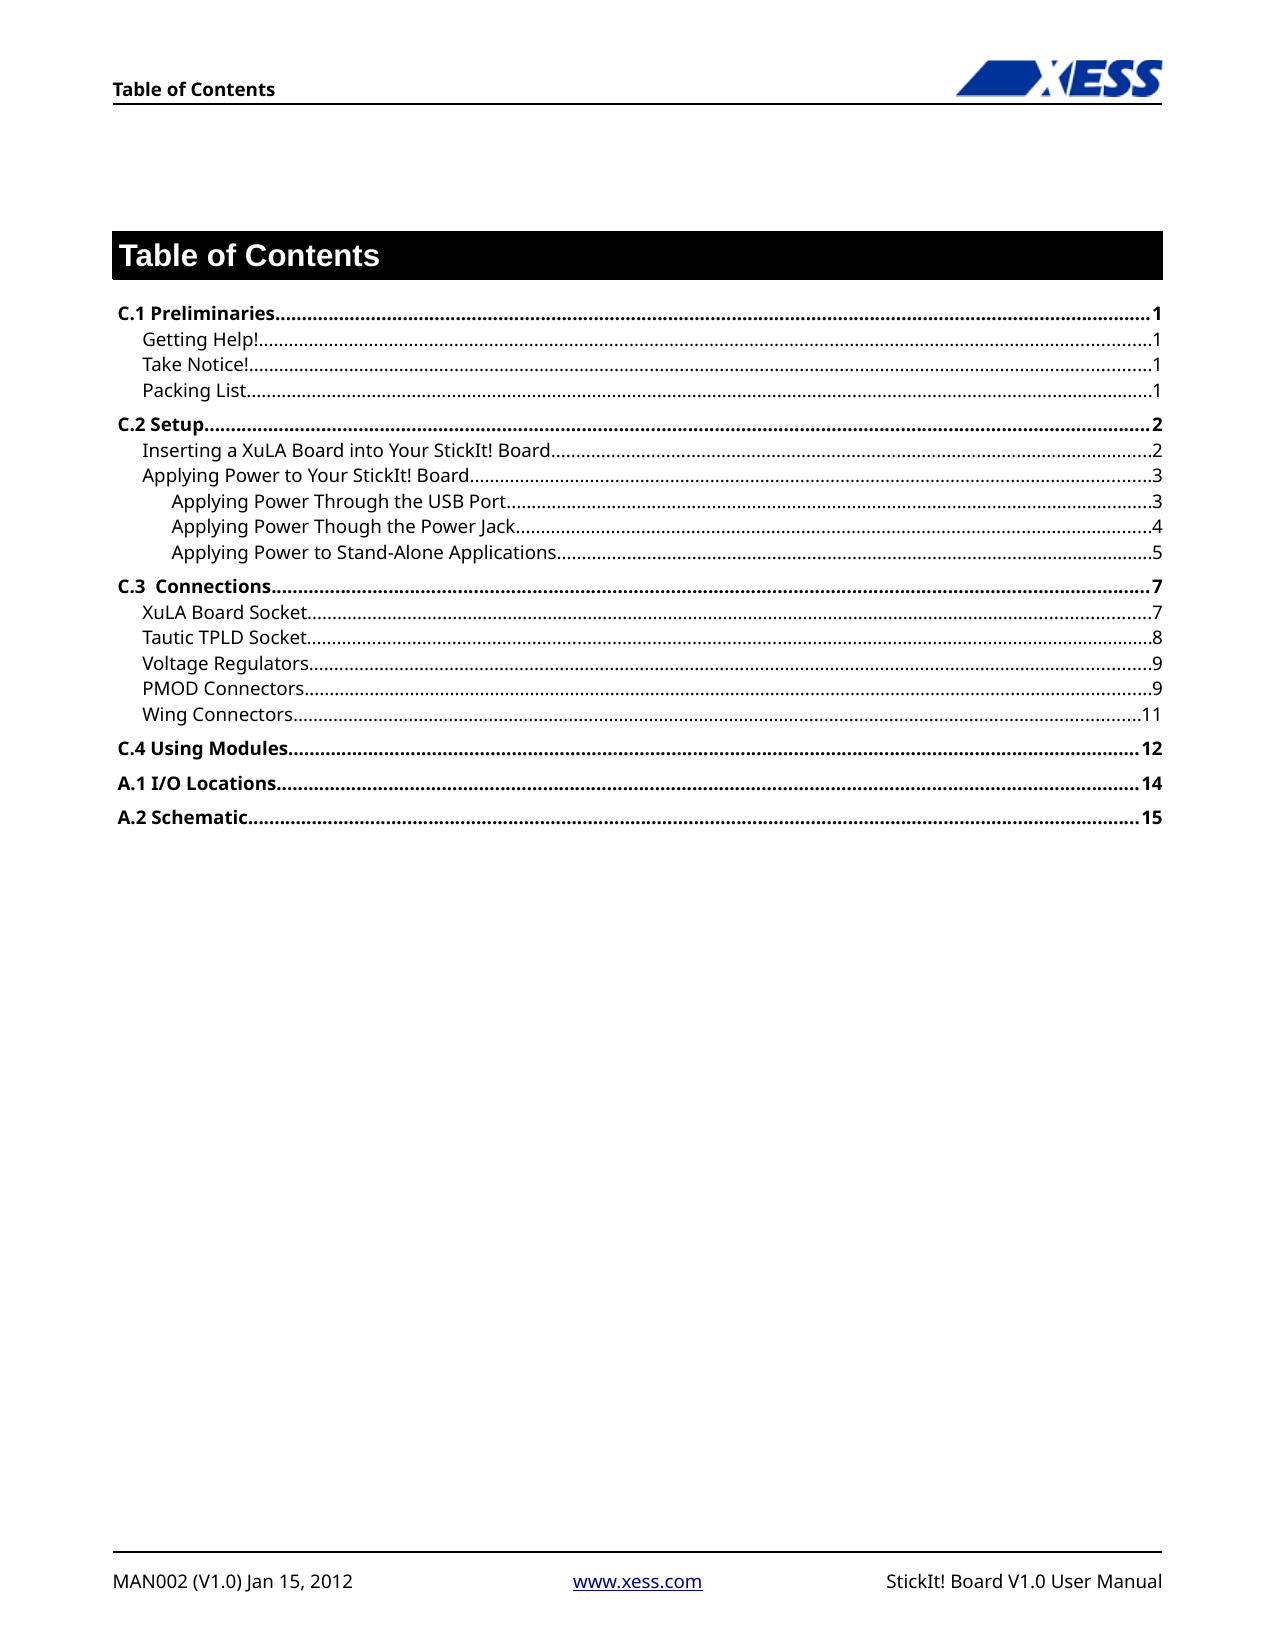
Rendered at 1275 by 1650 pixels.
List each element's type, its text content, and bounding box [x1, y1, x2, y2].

text C.2 Setup 2 [112, 411, 1162, 437]
text Wing Connectors 11 [142, 701, 1162, 727]
text Packing List 1 [142, 377, 1162, 402]
text Inserting a XuLA Board into Your StickIt! Board 2 [142, 437, 1162, 462]
text A.1 I/O Locations 14 [112, 770, 1162, 796]
text C.3 Connections 7 [112, 573, 1162, 599]
text C.1 Preliminaries 1 [112, 300, 1162, 326]
picture [955, 60, 1163, 97]
text C.4 Using Modules 12 [112, 736, 1162, 761]
text PMOD Connectors 9 [142, 676, 1162, 701]
text Tautic TPLD Socket 8 [142, 624, 1162, 650]
text A.2 Schematic 15 [112, 804, 1162, 830]
text Applying Power to Your StickIt! Board 3 [142, 462, 1162, 488]
text Voltage Regulators 9 [142, 650, 1162, 676]
text Getting Help! 1 [142, 326, 1162, 351]
subtitle Table of Contents [114, 232, 1162, 279]
text Applying Power Though the Power Jack 4 [171, 513, 1162, 539]
text Applying Power to Stand-Alone Applications 5 [171, 539, 1162, 564]
text XuLA Board Socket 7 [142, 599, 1162, 624]
text Take Notice! 1 [142, 351, 1162, 377]
text Applying Power Through the USB Port 3 [171, 488, 1162, 513]
